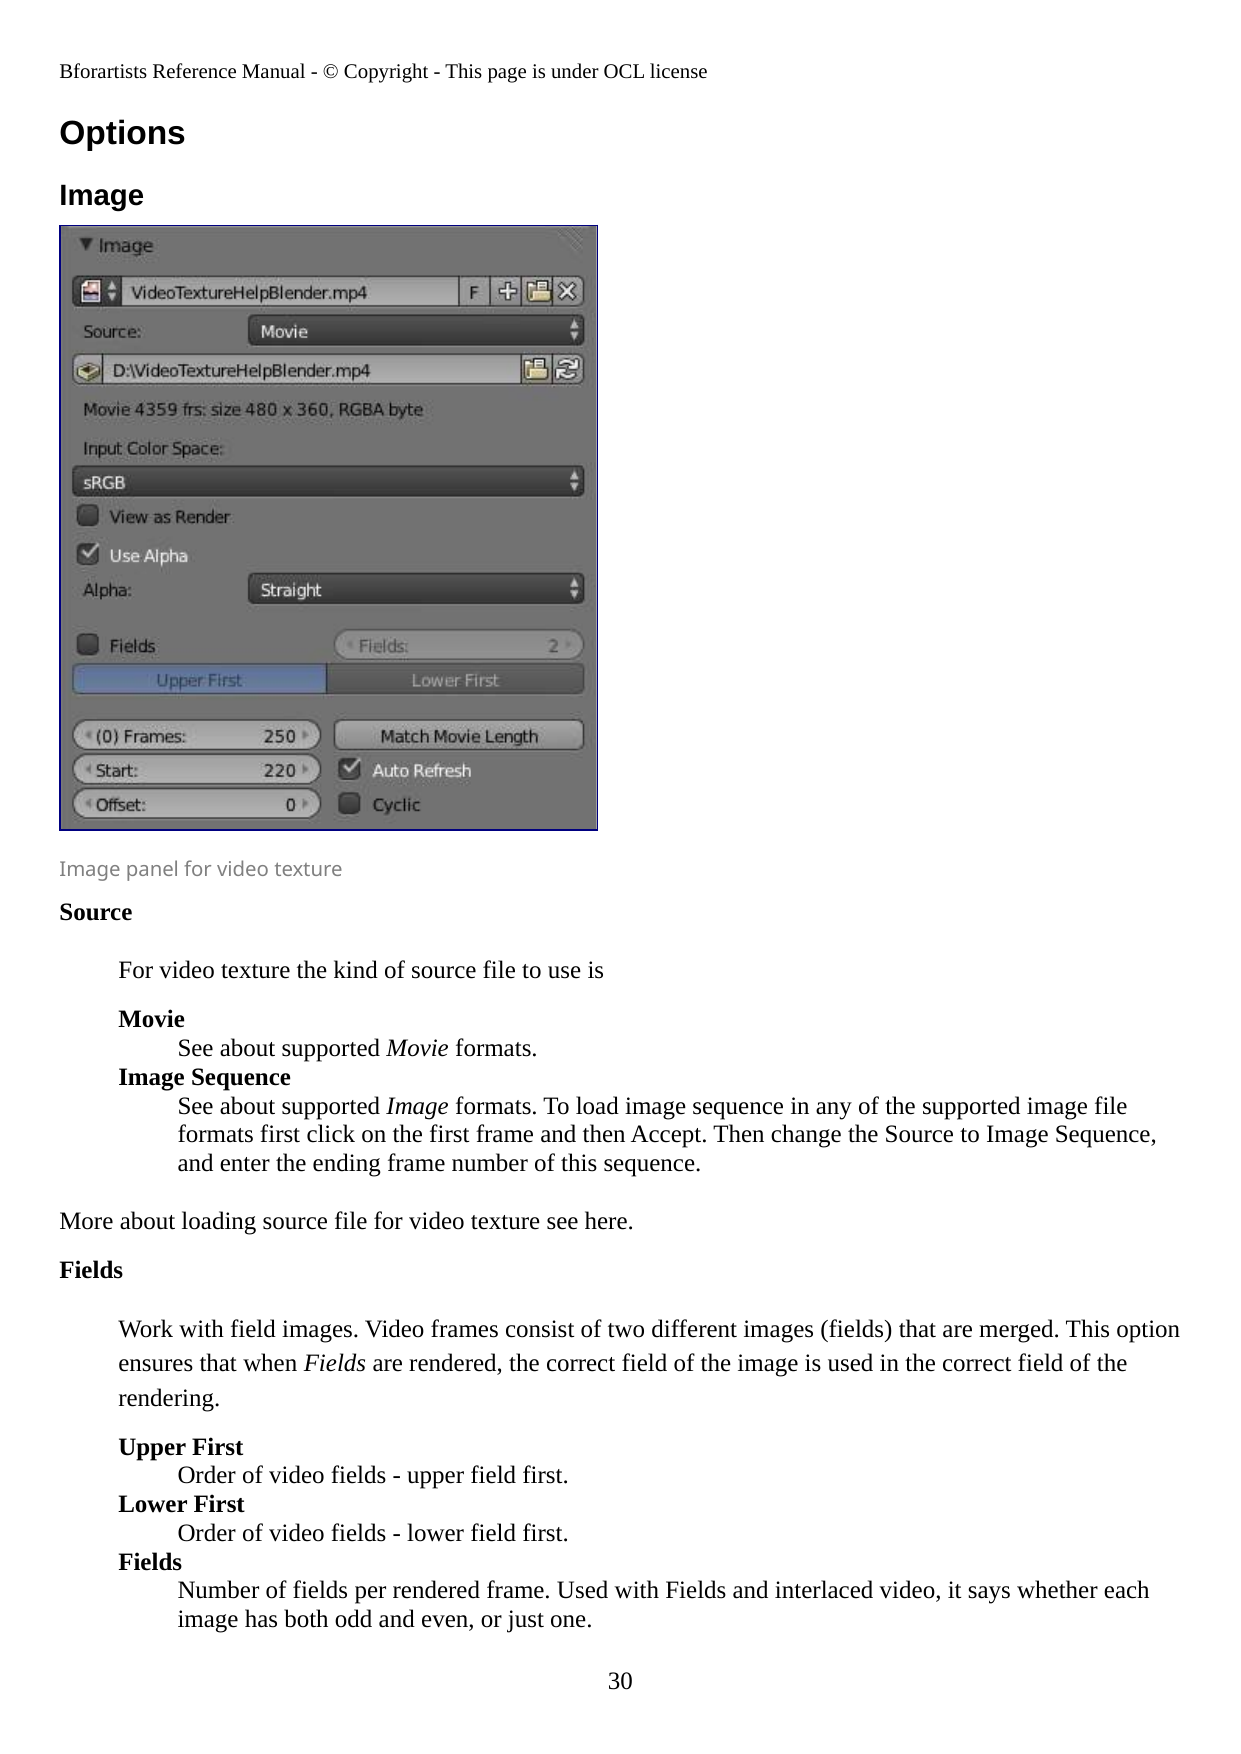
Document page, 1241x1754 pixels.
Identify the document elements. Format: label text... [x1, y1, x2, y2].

list See about supported Movie formats. [177, 1033, 1181, 1062]
picture [61, 226, 597, 829]
list Order of video fields - lower field first. [177, 1518, 1181, 1547]
subtitle Image [59, 178, 1181, 212]
subtitle Fields [118, 1547, 1181, 1576]
list Order of video fields - upper field first. [177, 1461, 1181, 1489]
text Work with field images. Video frames consist of two different images (fields) that are merged. This option ensures that when Fields are rendered, the correct field of the image is used in the correct field of the rendering. [118, 1314, 1181, 1411]
text Image panel for video texture [59, 851, 1181, 883]
subtitle Movie [118, 1004, 1181, 1033]
list Number of fields per rendered frame. Used with Fields and interlaced video, it says whether each image has both odd and even, or just one. [177, 1576, 1181, 1633]
subtitle Lower First [118, 1489, 1181, 1518]
subtitle Image Sequence [118, 1062, 1181, 1091]
list See about supported Image formats. To load image sequence in any of the supported image file formats first click on the first frame and then Accept. Then change the Source to Image Sequence, and enter the ending frame number of this sequence. [177, 1091, 1181, 1177]
subtitle Options [59, 113, 1181, 151]
subtitle Source [59, 897, 1181, 926]
subtitle Fields [59, 1256, 1181, 1284]
text For video texture the kind of source file to use is [118, 955, 1181, 984]
text More about loading source file for video texture see here. [59, 1206, 1181, 1235]
subtitle Upper First [118, 1432, 1181, 1461]
